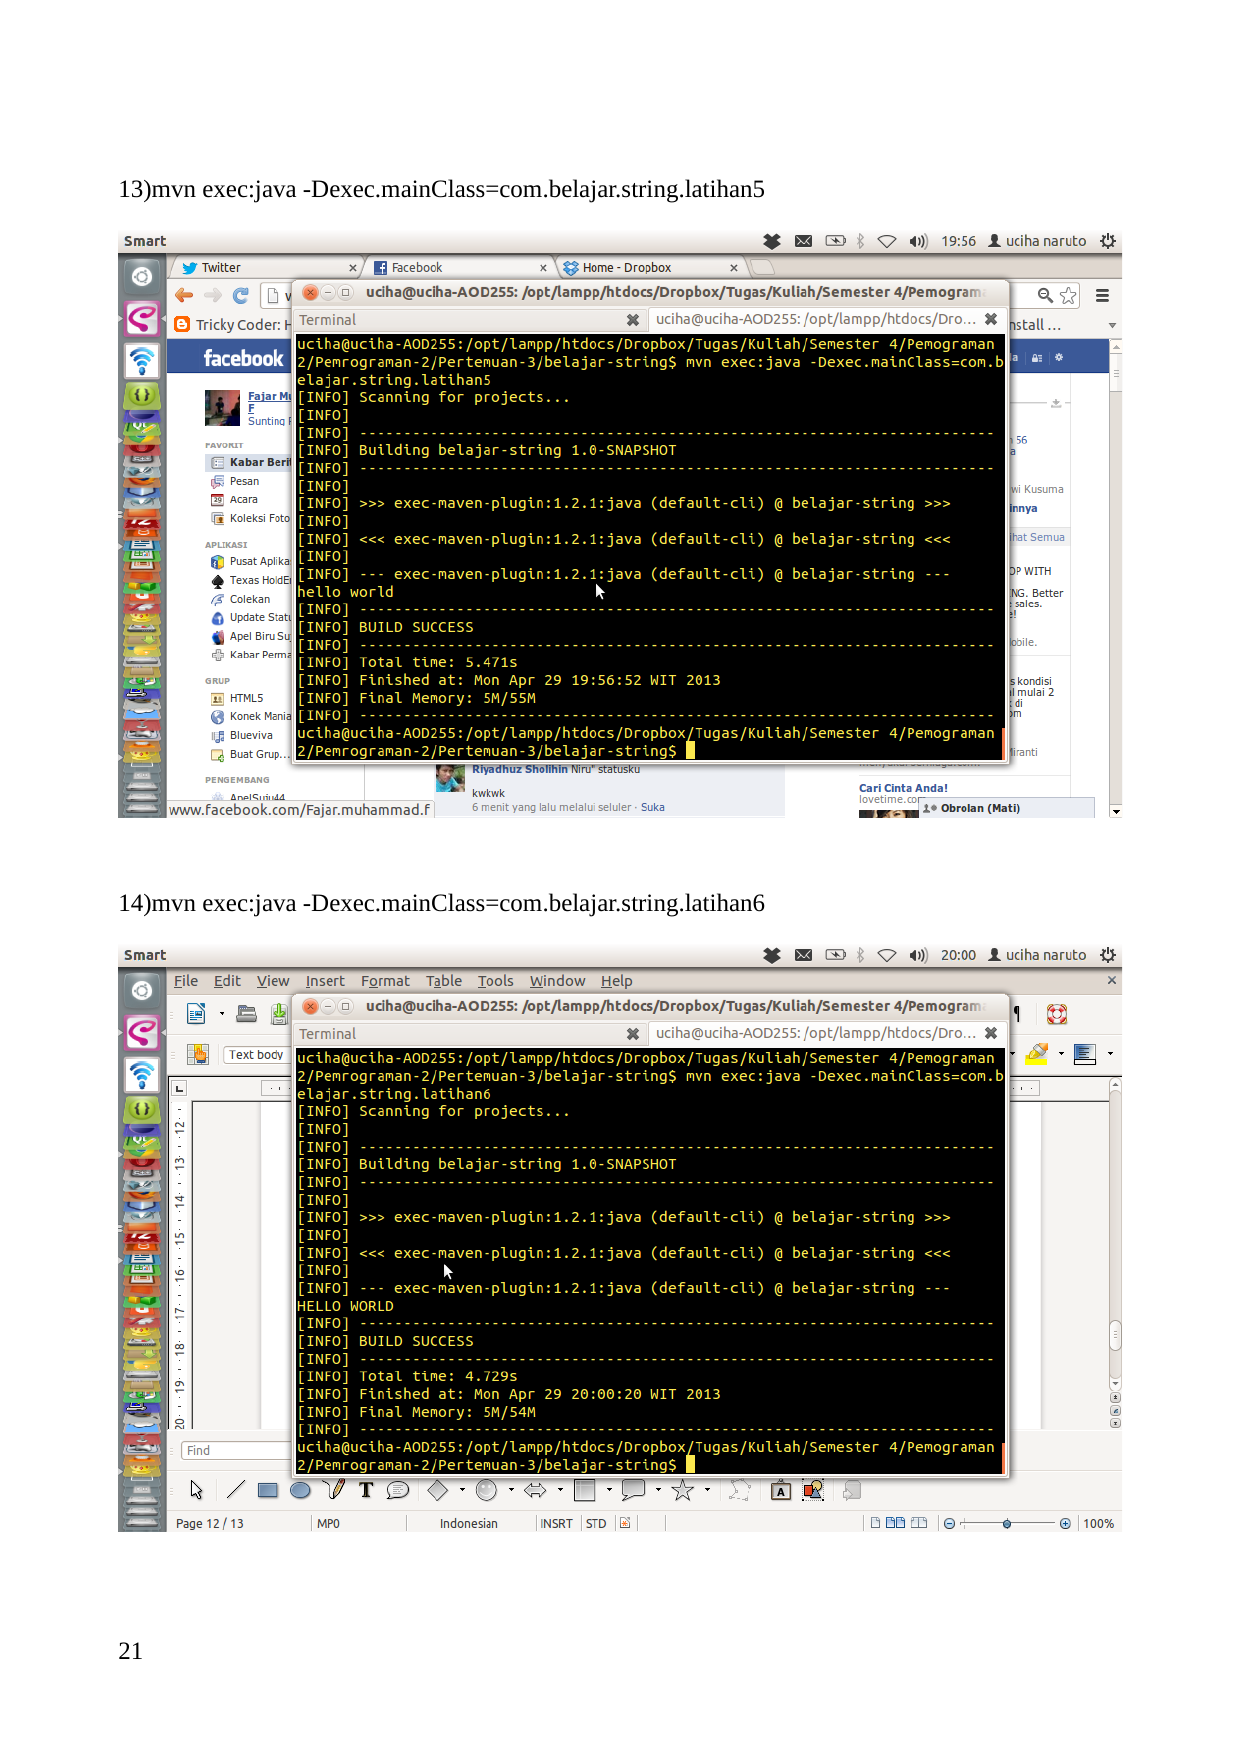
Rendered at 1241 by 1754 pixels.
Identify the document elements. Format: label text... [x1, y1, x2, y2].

picture [118, 943, 1123, 1532]
list mvn exec:java -Dexec.mainClass=com.belajar.string.latihan5 [118, 174, 1122, 202]
list mvn exec:java -Dexec.mainClass=com.belajar.string.latihan6 [118, 888, 1122, 916]
picture [118, 229, 1123, 818]
